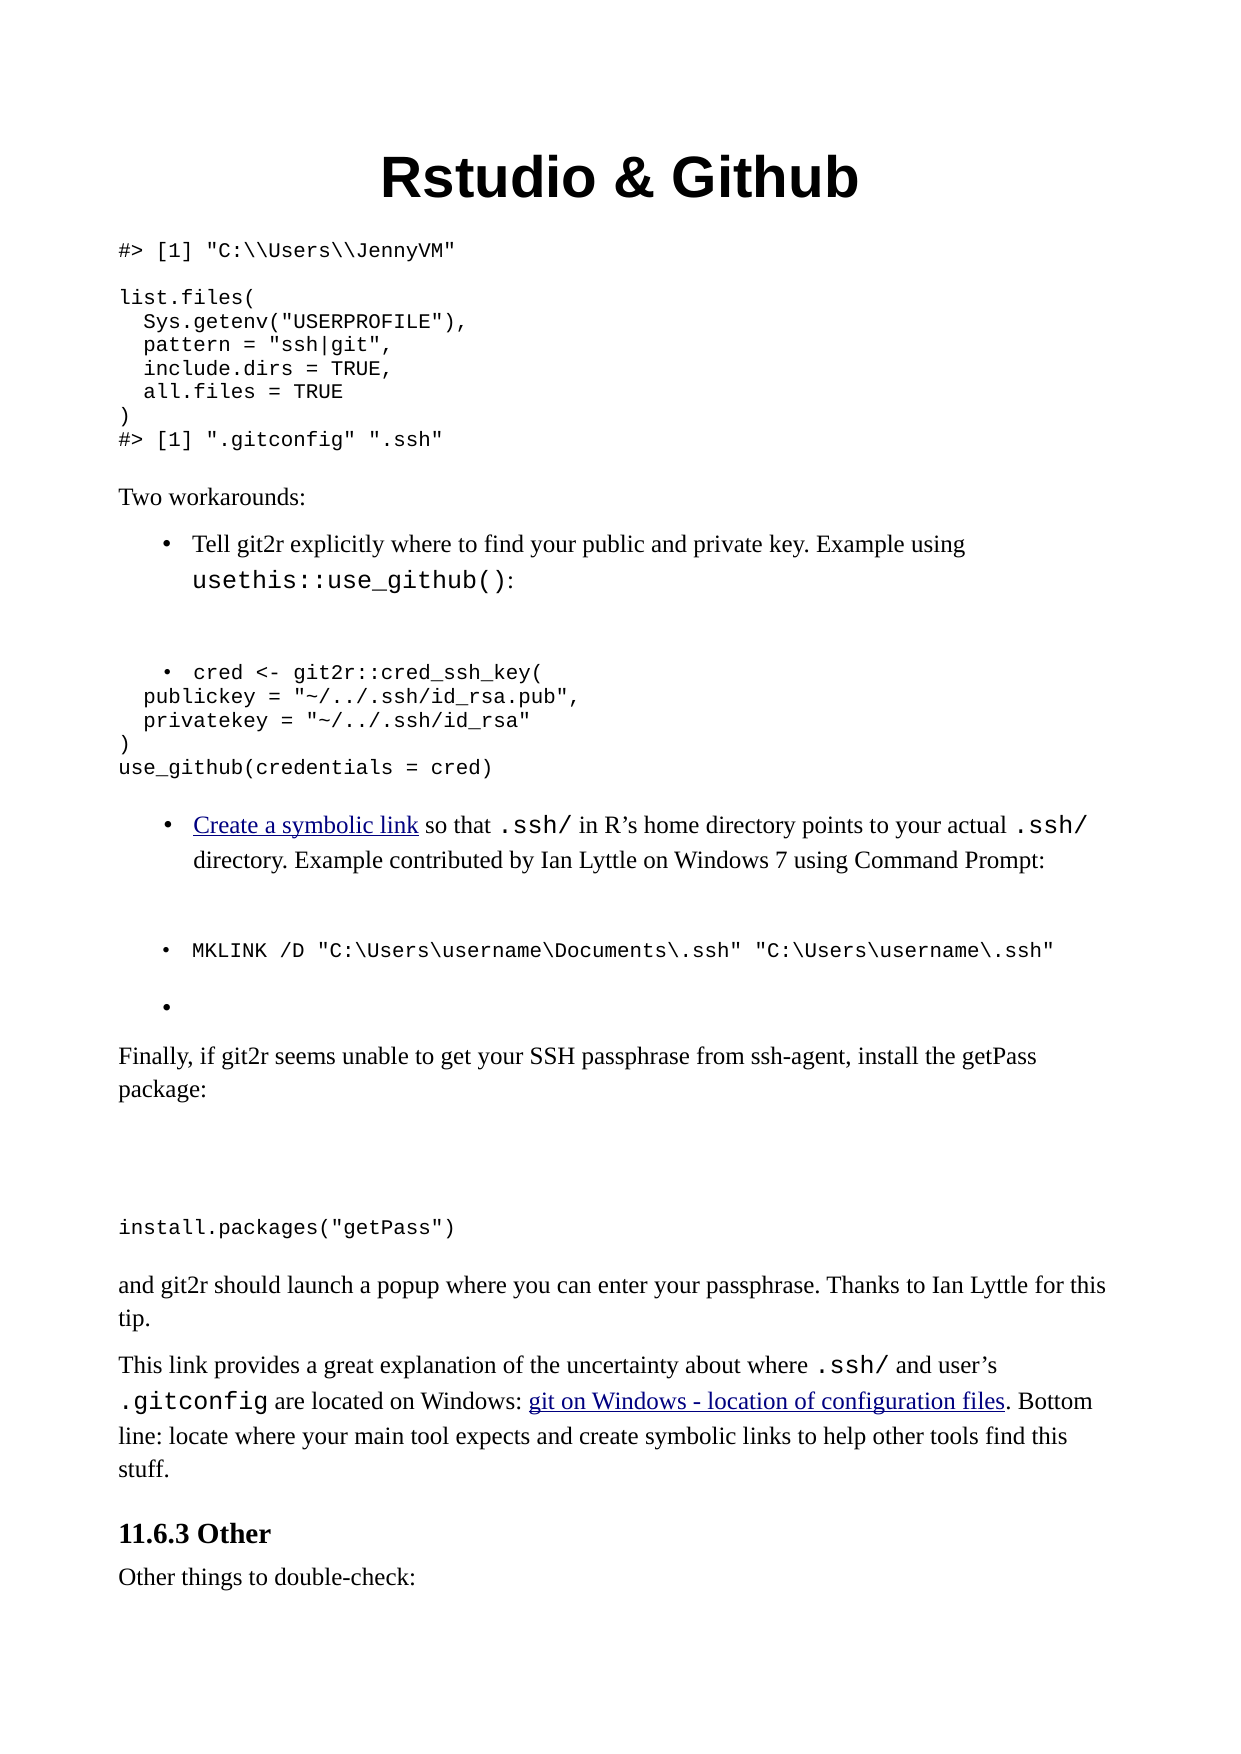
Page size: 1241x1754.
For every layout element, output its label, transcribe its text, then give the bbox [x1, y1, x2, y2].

text pattern = "ssh|git", [118, 334, 1122, 358]
text install.packages("getPass") [118, 1217, 1122, 1241]
text ) [118, 733, 1122, 757]
text ) [118, 405, 1122, 429]
text Finally, if git2r seems unable to get your SSH passphrase from ssh-agent, install the getPass package: [118, 1041, 1122, 1103]
text privatekey = "~/../.ssh/id_rsa" [118, 709, 1122, 733]
text #> [1] "C:\\Users\\JennyVM" [118, 240, 1122, 263]
list Tell git2r explicitly where to find your public and private key. Example using usethis::use_github(): [162, 529, 1122, 596]
subtitle 11.6.3 Other [118, 1516, 1122, 1549]
text use_github(credentials = cred) [118, 757, 1122, 781]
text list.files( [118, 287, 1122, 311]
text Other things to double-check: [118, 1562, 1122, 1591]
text publickey = "~/../.ssh/id_rsa.pub", [118, 686, 1122, 709]
list Create a symbolic link so that .ssh/ in R’s home directory points to your actual .ssh/ directory. Example contributed by Ian Lyttle on Windows 7 using Command Prompt: [164, 810, 1122, 874]
text #> [1] ".gitconfig" ".ssh" [118, 429, 1122, 452]
text This link provides a great explanation of the uncertainty about where .ssh/ and user’s .gitconfig are located on Windows: git on Windows - location of configuration files. Bottom line: locate where your main tool expects and create symbolic links to help other tools find this stuff. [118, 1351, 1122, 1483]
text and git2r should launch a popup where you can enter your passphrase. Thanks to Ian Lyttle for this tip. [118, 1270, 1122, 1332]
text Two workarounds: [118, 482, 1122, 511]
list MKLINK /D "C:\Users\username\Documents\.ssh" "C:\Users\username\.ssh" [162, 940, 1122, 964]
text Sys.getenv("USERPROFILE"), [118, 311, 1122, 334]
list cred <- git2r::cred_ssh_key( [164, 662, 1122, 686]
text include.dirs = TRUE, [118, 358, 1122, 382]
text all.files = TRUE [118, 382, 1122, 405]
